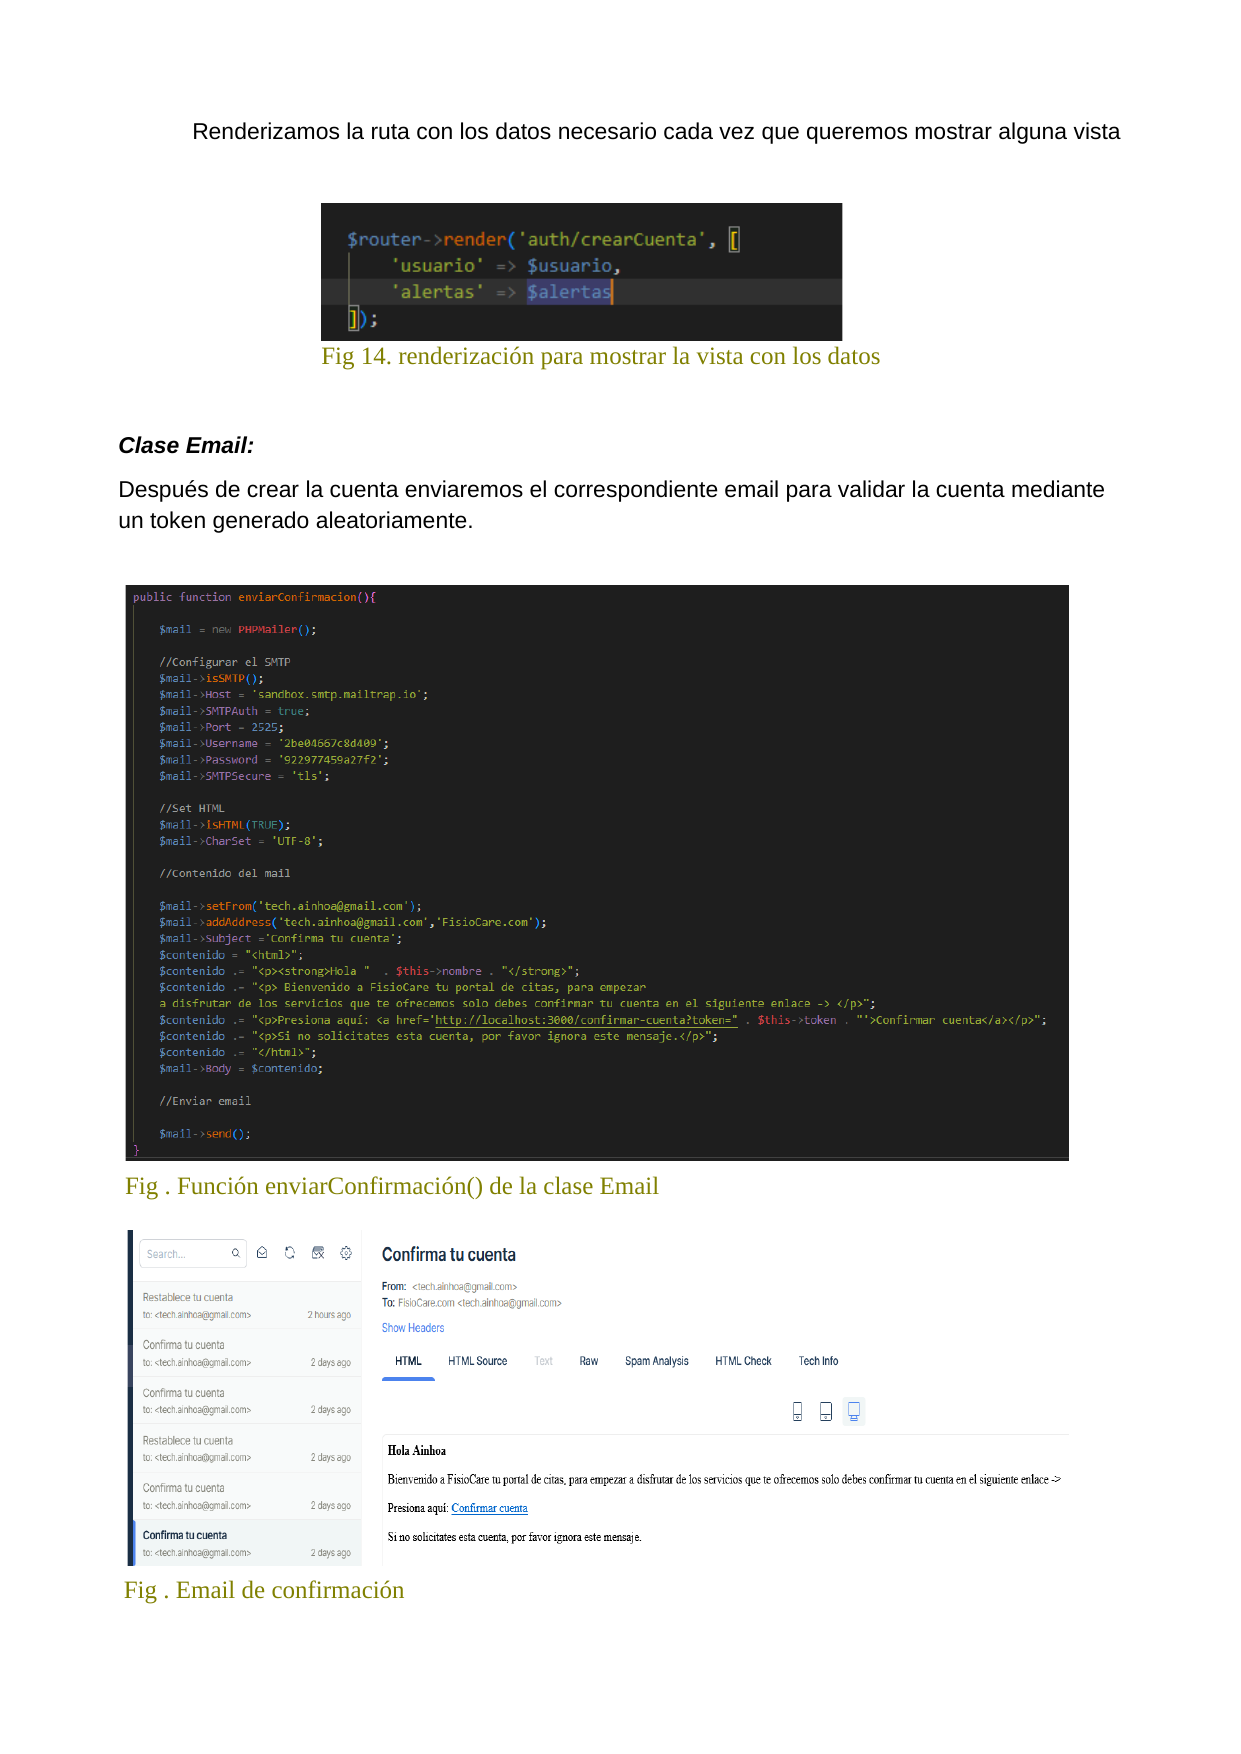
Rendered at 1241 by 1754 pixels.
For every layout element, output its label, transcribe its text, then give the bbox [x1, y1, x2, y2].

text Clase Email: [118, 432, 1122, 458]
picture [321, 203, 843, 341]
text Renderizamos la ruta con los datos necesario cada vez que queremos mostrar alguna vista [118, 118, 1122, 144]
picture [127, 1230, 1069, 1566]
text Después de crear la cuenta enviaremos el correspondiente email para validar la cuenta mediante un token generado aleatoriamente. [118, 476, 1122, 533]
picture [125, 585, 1069, 1161]
